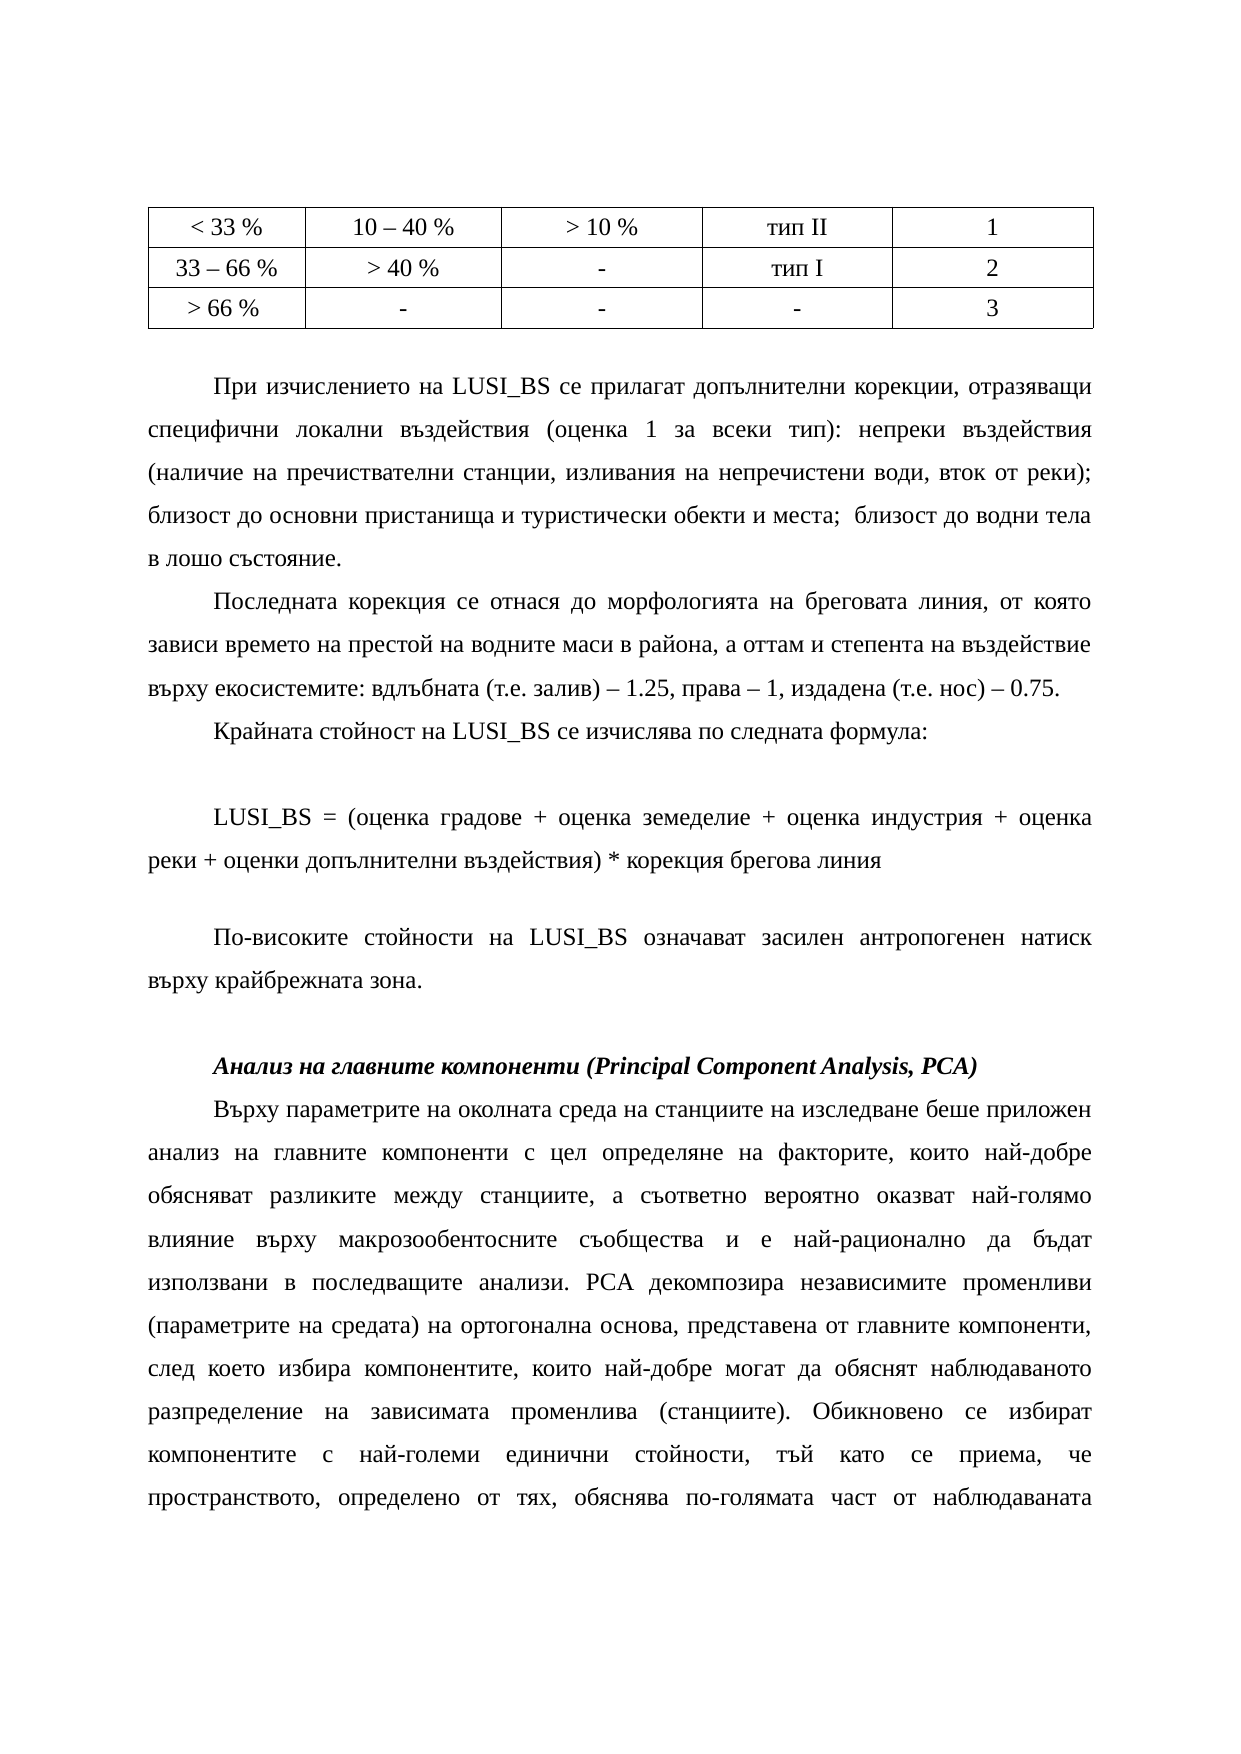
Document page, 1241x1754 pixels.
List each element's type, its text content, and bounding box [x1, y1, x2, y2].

table_cell 10 – 40 % [306, 208, 501, 247]
table_cell 33 – 66 % [149, 248, 305, 287]
table_cell > 66 % [149, 288, 305, 327]
table_cell 1 [893, 208, 1093, 247]
table_cell тип I [703, 248, 892, 287]
table_cell - [703, 288, 892, 327]
table_cell > 10 % [502, 208, 702, 247]
table_cell - [502, 248, 702, 287]
text LUSI_BS = (оценка градове + оценка земеделие + оценка индустрия + оценка реки + оценки допълнителни въздействия) * корекция брегова линия [148, 802, 1093, 874]
table_cell < 33 % [149, 208, 305, 247]
text Последната корекция се отнася до морфологията на бреговата линия, от която зависи времето на престой на водните маси в района, а оттам и степента на въздействие върху екосистемите: вдлъбната (т.е. залив) – 1.25, права – 1, издадена (т.е. нос) – 0.75. [148, 586, 1093, 701]
text При изчислението на LUSI_BS се прилагат допълнителни корекции, отразяващи специфични локални въздействия (оценка 1 за всеки тип): непреки въздействия (наличие на пречиствателни станции, изливания на непречистени води, вток от реки); близост до основни пристанища и туристически обекти и места; близост до водни тела в лошо състояние. [148, 371, 1093, 572]
table_cell 3 [893, 288, 1093, 327]
table_cell - [306, 288, 501, 327]
table_cell тип II [703, 208, 892, 247]
text По-високите стойности на LUSI_BS означават засилен антропогенен натиск върху крайбрежната зона. [148, 922, 1093, 994]
table_cell 2 [893, 248, 1093, 287]
table_cell > 40 % [306, 248, 501, 287]
text Анализ на главните компоненти (Principal Component Analysis, PCA) [148, 1051, 1093, 1080]
table_cell - [502, 288, 702, 327]
text Крайната стойност на LUSI_BS се изчислява по следната формула: [148, 716, 1093, 744]
text Върху параметрите на околната среда на станциите на изследване беше приложен анализ на главните компоненти с цел определяне на факторите, които най-добре обясняват разликите между станциите, а съответно вероятно оказват най-голямо влияние върху макрозообентосните съобщества и е най-рационално да бъдат използвани в последващите анализи. PCA декомпозира независимите променливи (параметрите на средата) на ортогонална основа, представена от главните компоненти, след което избира компонентите, които най-добре могат да обяснят наблюдаваното разпределение на зависимата променлива (станциите). Обикновено се избират компонентите с най-големи единични стойности, тъй като се приема, че пространството, определено от тях, обяснява по-голямата част от наблюдаваната [148, 1094, 1093, 1511]
